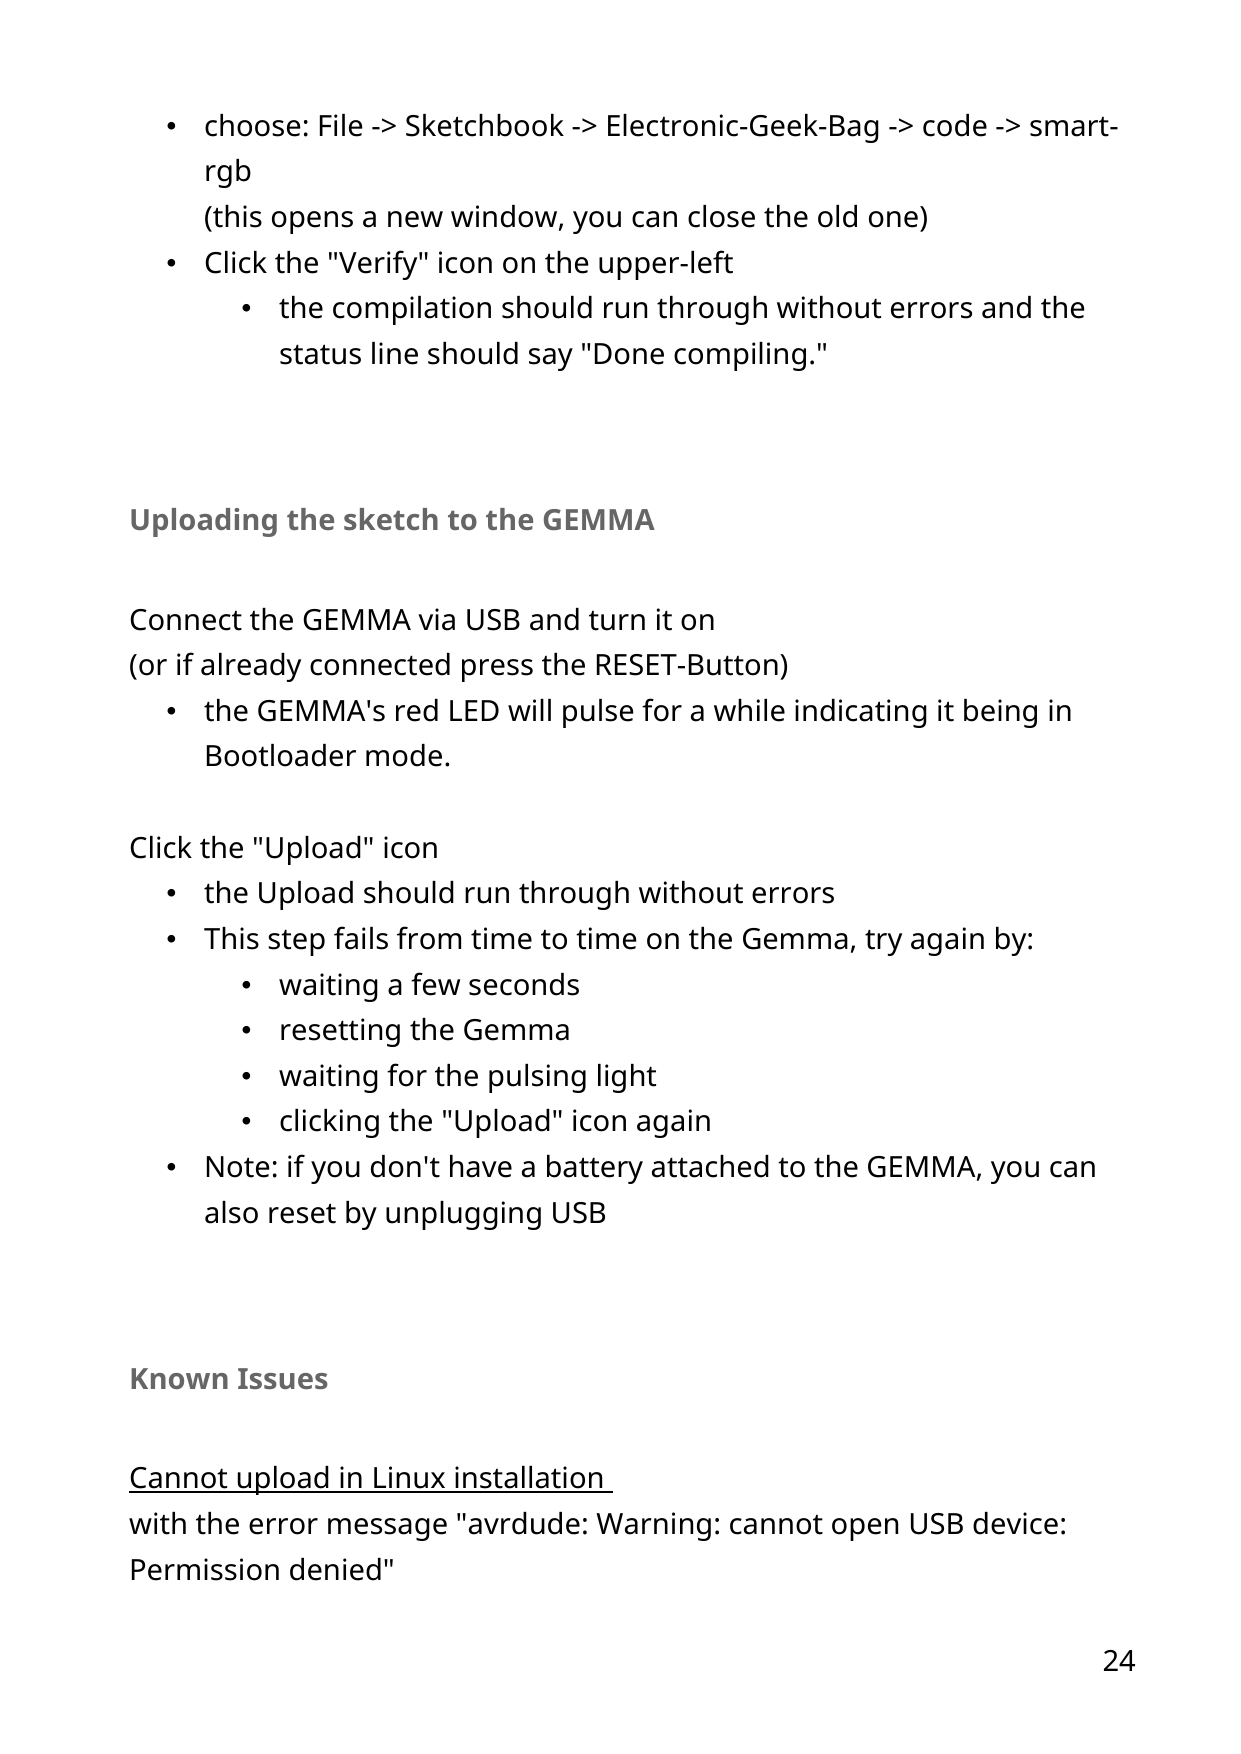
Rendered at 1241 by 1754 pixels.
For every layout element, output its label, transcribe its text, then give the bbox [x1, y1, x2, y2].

list the Upload should run through without errors [166, 872, 1136, 912]
list Click the "Verify" icon on the upper-left [166, 242, 1136, 282]
list the compilation should run through without errors and the status line should say "Done compiling." [241, 287, 1136, 373]
text Click the "Upload" icon [129, 827, 1136, 867]
list clicking the "Upload" icon again [241, 1101, 1136, 1140]
text Cannot upload in Linux installation [129, 1457, 1136, 1497]
text with the error message "avrdude: Warning: cannot open USB device: Permission denied" [129, 1503, 1136, 1588]
list resetting the Gemma [241, 1009, 1136, 1049]
subtitle Uploading the sketch to the GEMMA [129, 499, 1136, 539]
list choose: File -> Sketchbook -> Electronic-Geek-Bag -> code -> smart-rgb (this opens a new window, you can close the old one) [166, 105, 1136, 236]
list waiting a few seconds [241, 964, 1136, 1003]
subtitle Known Issues [129, 1358, 1136, 1398]
text Connect the GEMMA via USB and turn it on (or if already connected press the RESET-Button) [129, 599, 1136, 684]
list This step fails from time to time on the Gemma, try again by: [166, 918, 1136, 958]
list the GEMMA's red LED will pulse for a while indicating it being in Bootloader mode. [166, 690, 1136, 775]
list Note: if you don't have a battery attached to the GEMMA, you can also reset by unplugging USB [166, 1146, 1136, 1232]
list waiting for the pulsing light [241, 1055, 1136, 1095]
